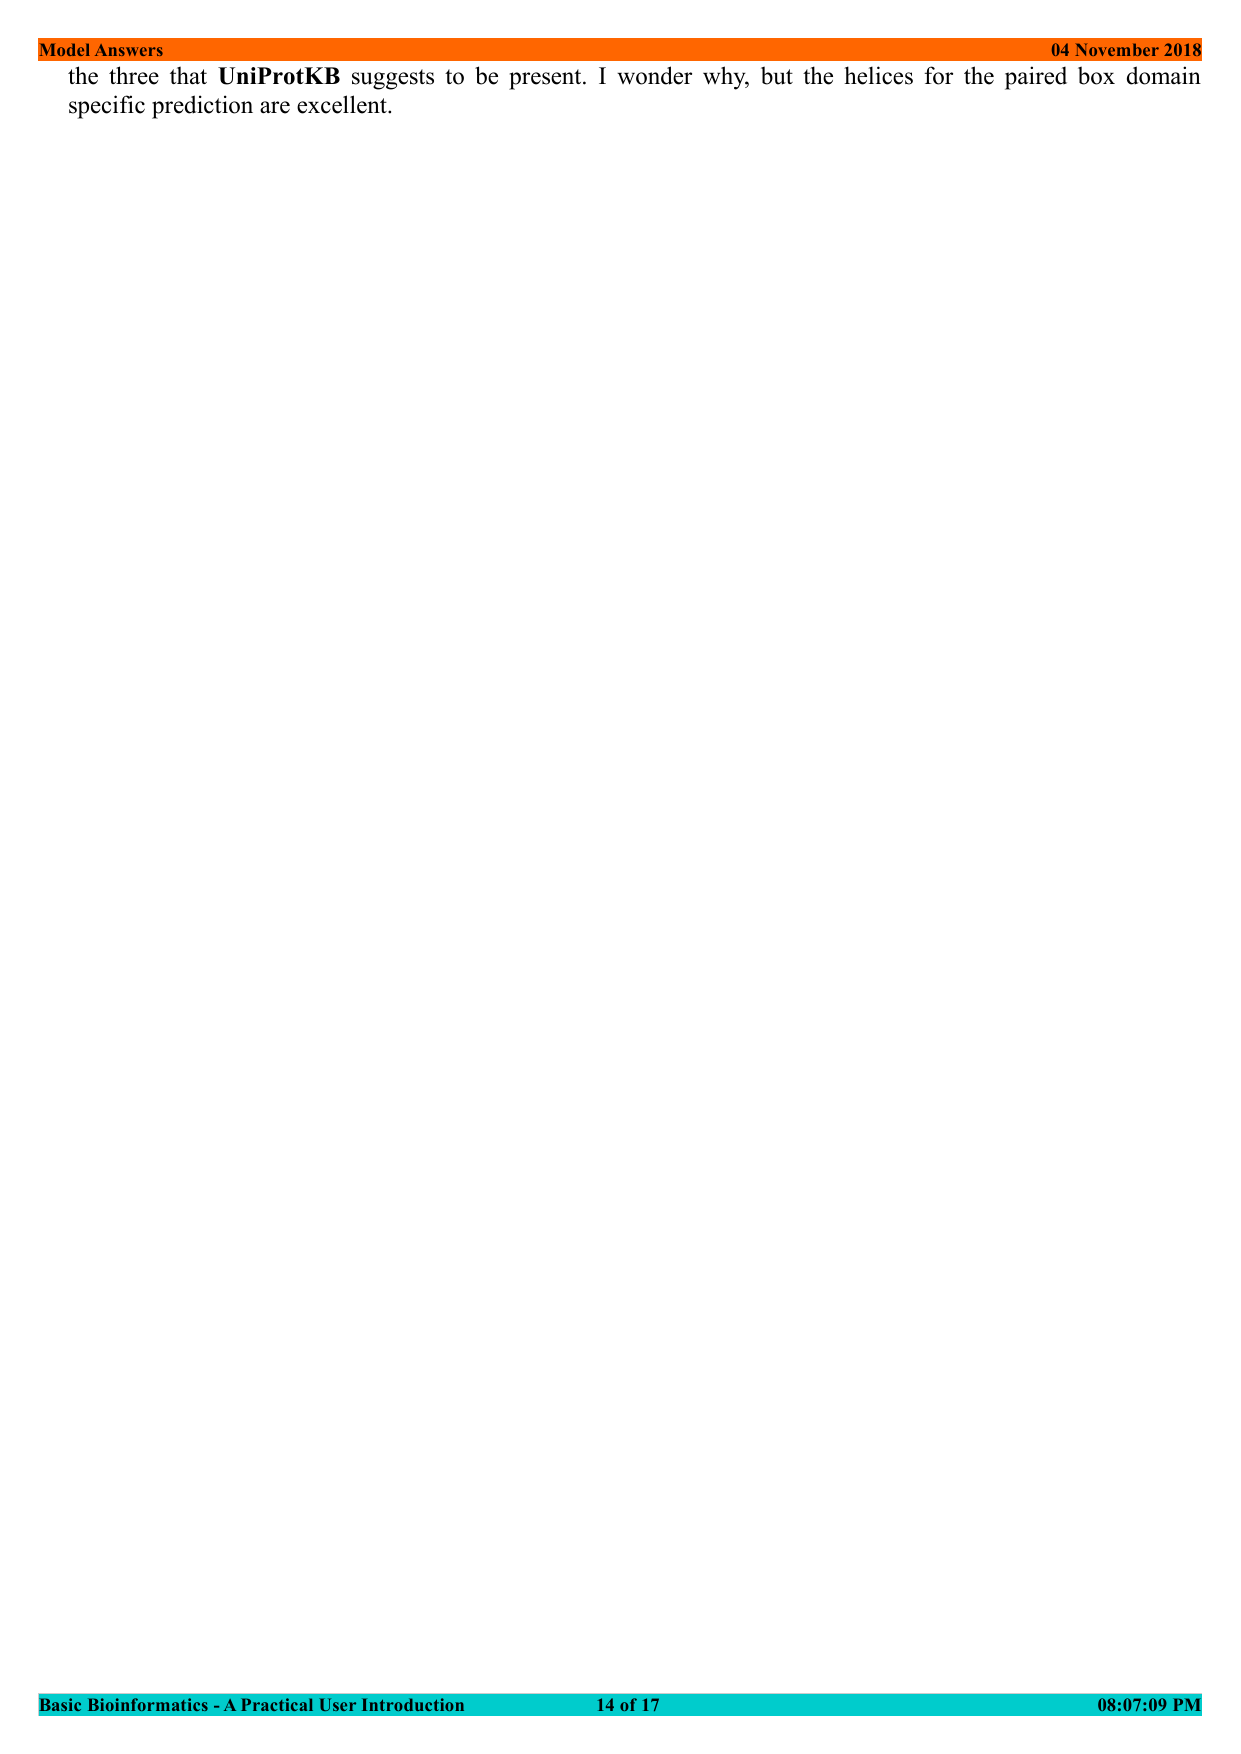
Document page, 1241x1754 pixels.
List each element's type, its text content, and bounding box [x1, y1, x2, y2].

text the three that UniProtKB suggests to be present. I wonder why, but the helices for the paired box domain specific prediction are excellent. [68, 61, 1202, 119]
